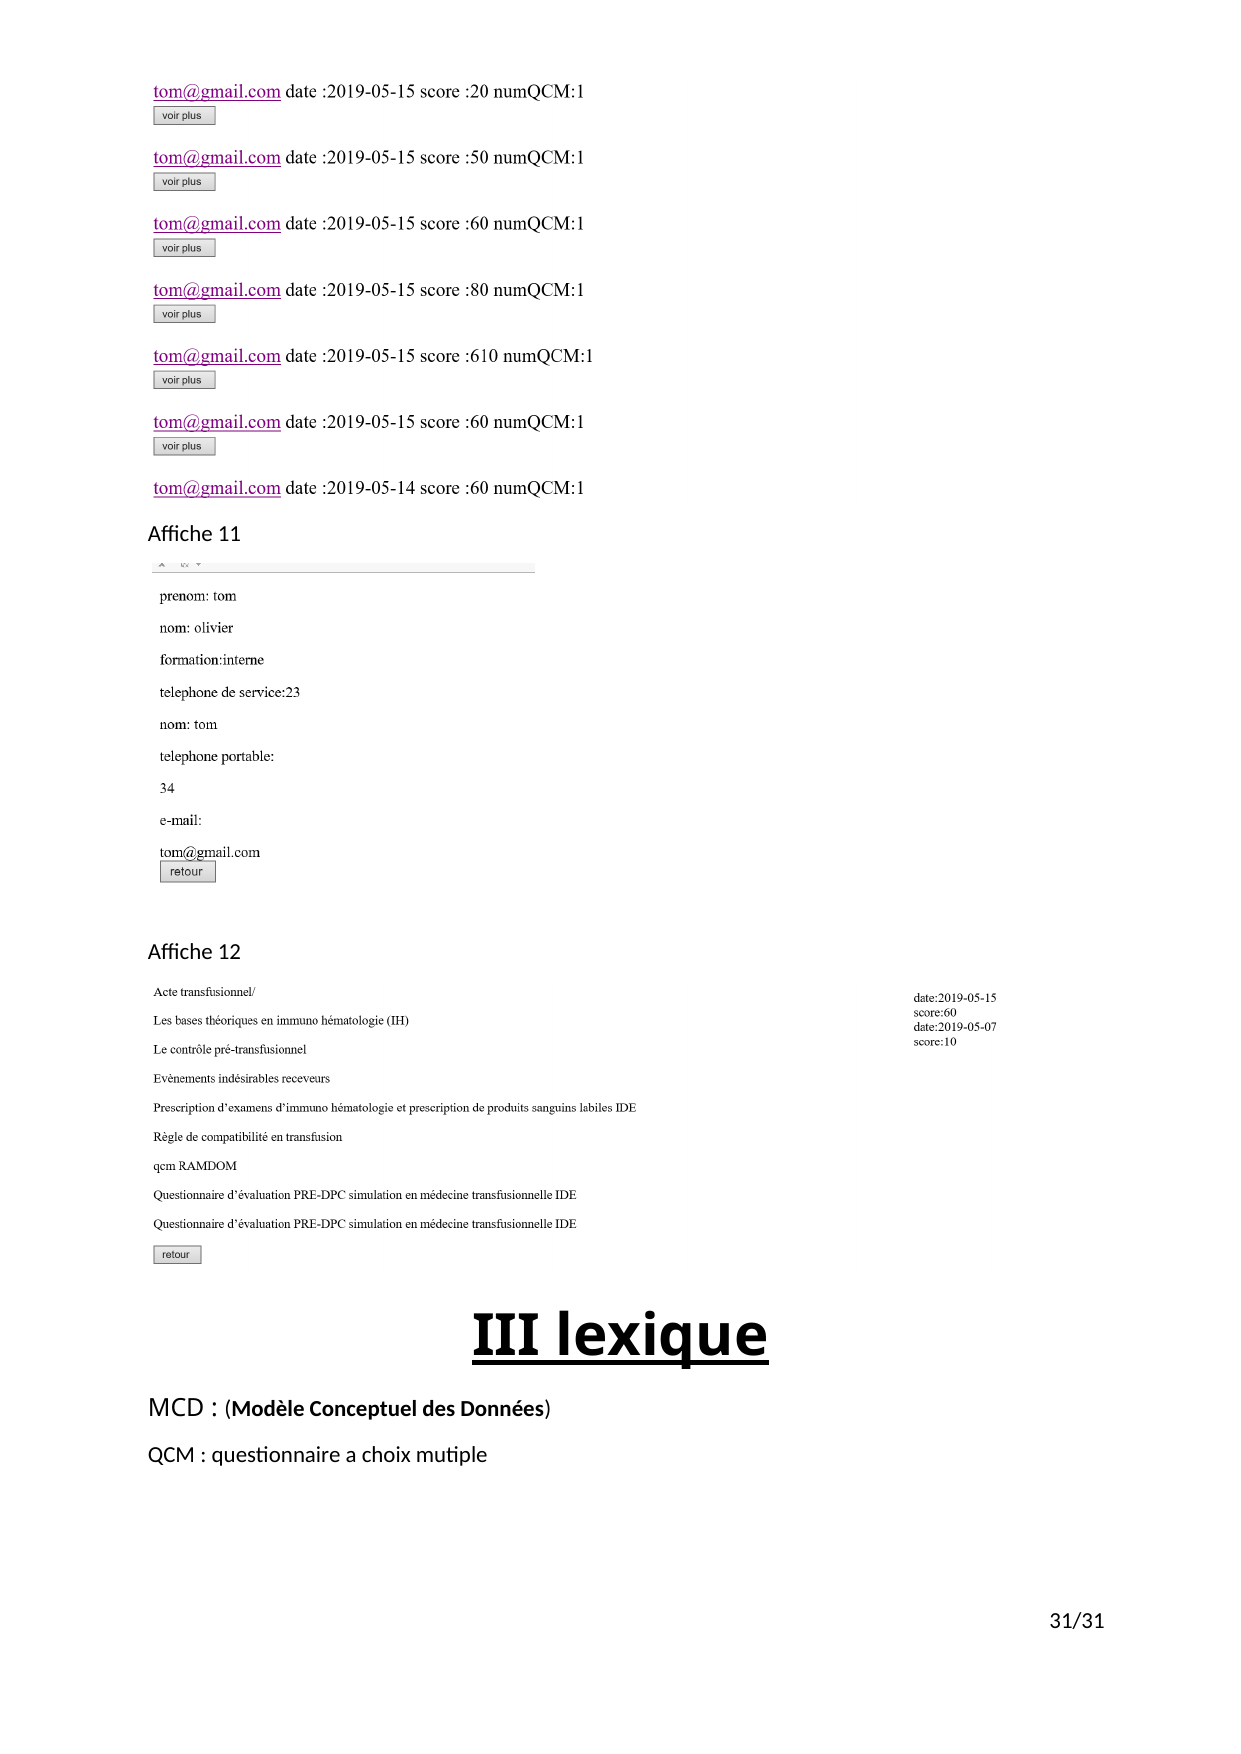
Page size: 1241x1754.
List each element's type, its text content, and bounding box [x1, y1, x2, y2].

text MCD : (Modèle Conceptuel des Données) [148, 1389, 1093, 1424]
text III lexique [148, 1293, 1093, 1373]
text QCM : questionnaire a choix mutiple [148, 1440, 1093, 1468]
text Affiche 11 [148, 519, 1093, 547]
text Affiche 12 [148, 937, 1093, 965]
